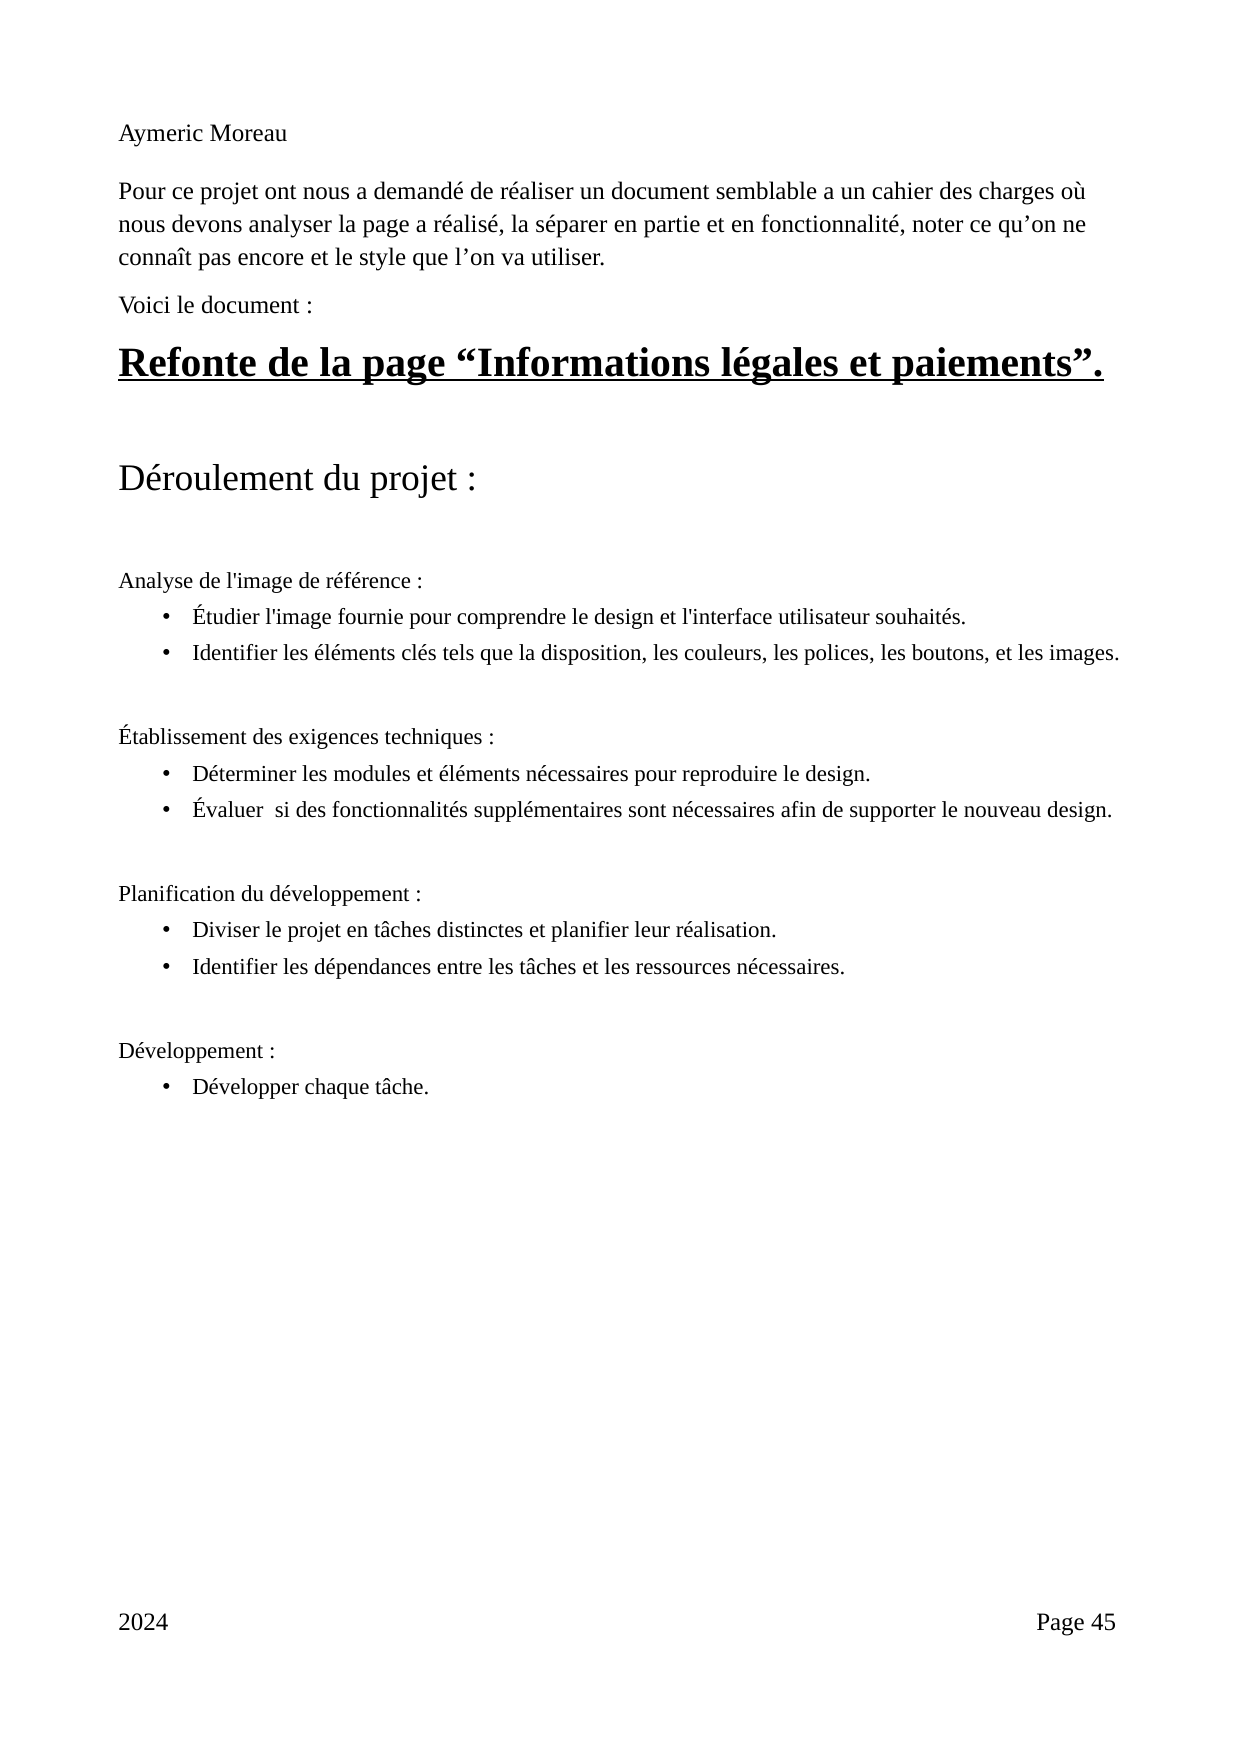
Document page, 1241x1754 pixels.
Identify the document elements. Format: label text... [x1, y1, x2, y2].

text Voici le document : [118, 290, 1122, 319]
list Étudier l'image fournie pour comprendre le design et l'interface utilisateur souhaités. [162, 603, 1122, 629]
list Identifier les dépendances entre les tâches et les ressources nécessaires. [162, 953, 1122, 979]
text Établissement des exigences techniques : [118, 723, 1122, 750]
text Pour ce projet ont nous a demandé de réaliser un document semblable a un cahier des charges où nous devons analyser la page a réalisé, la séparer en partie et en fonctionnalité, noter ce qu’on ne connaît pas encore et le style que l’on va utiliser. [118, 176, 1122, 271]
text Analyse de l'image de référence : [118, 567, 1122, 593]
text Planification du développement : [118, 880, 1122, 906]
list Développer chaque tâche. [162, 1073, 1122, 1099]
list Déterminer les modules et éléments nécessaires pour reproduire le design. [162, 760, 1122, 786]
text Refonte de la page “Informations légales et paiements”. [118, 338, 1122, 386]
text Développement : [118, 1037, 1122, 1063]
list Évaluer si des fonctionnalités supplémentaires sont nécessaires afin de supporter le nouveau design. [162, 796, 1122, 822]
text Déroulement du projet : [118, 455, 1122, 498]
list Diviser le projet en tâches distinctes et planifier leur réalisation. [162, 916, 1122, 943]
list Identifier les éléments clés tels que la disposition, les couleurs, les polices, les boutons, et les images. [162, 639, 1122, 666]
